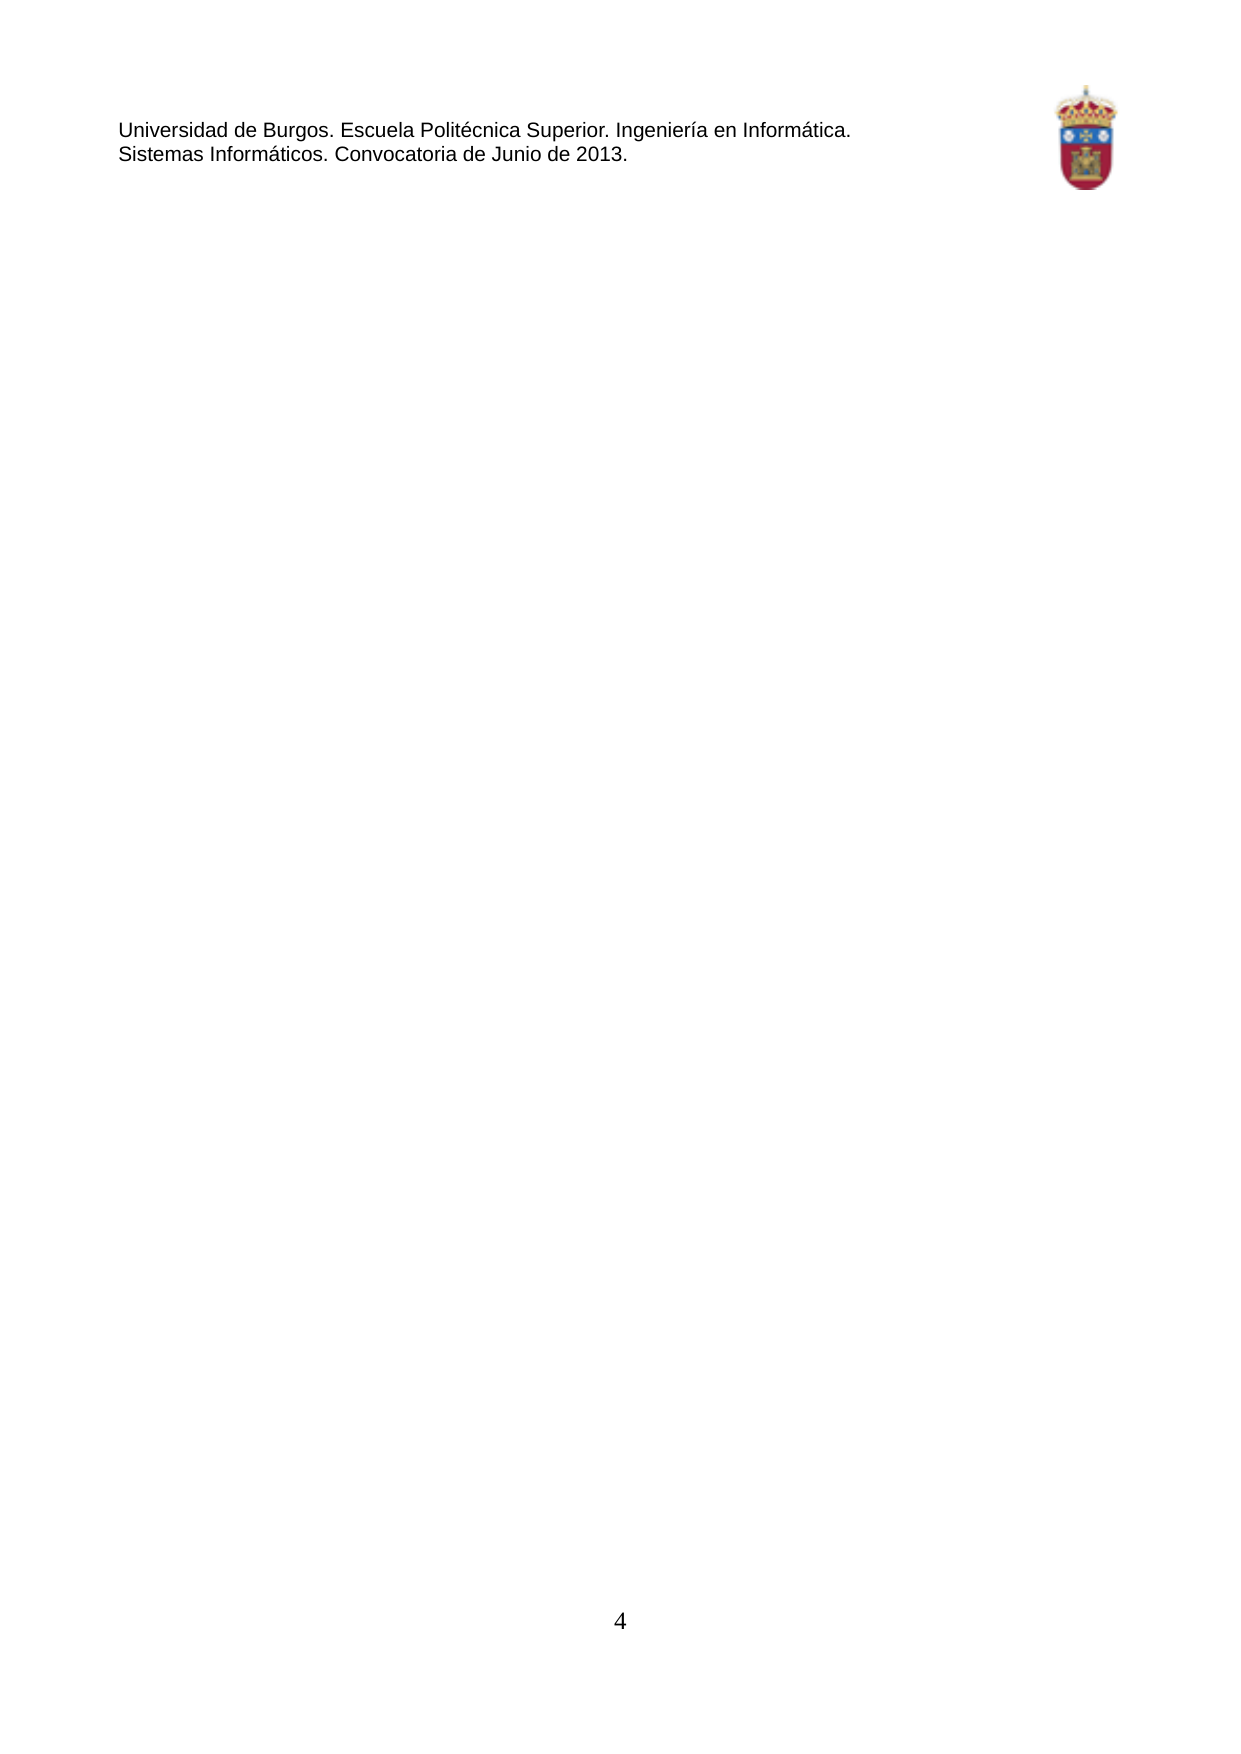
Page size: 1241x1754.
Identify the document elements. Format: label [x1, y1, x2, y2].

picture [1053, 85, 1120, 190]
